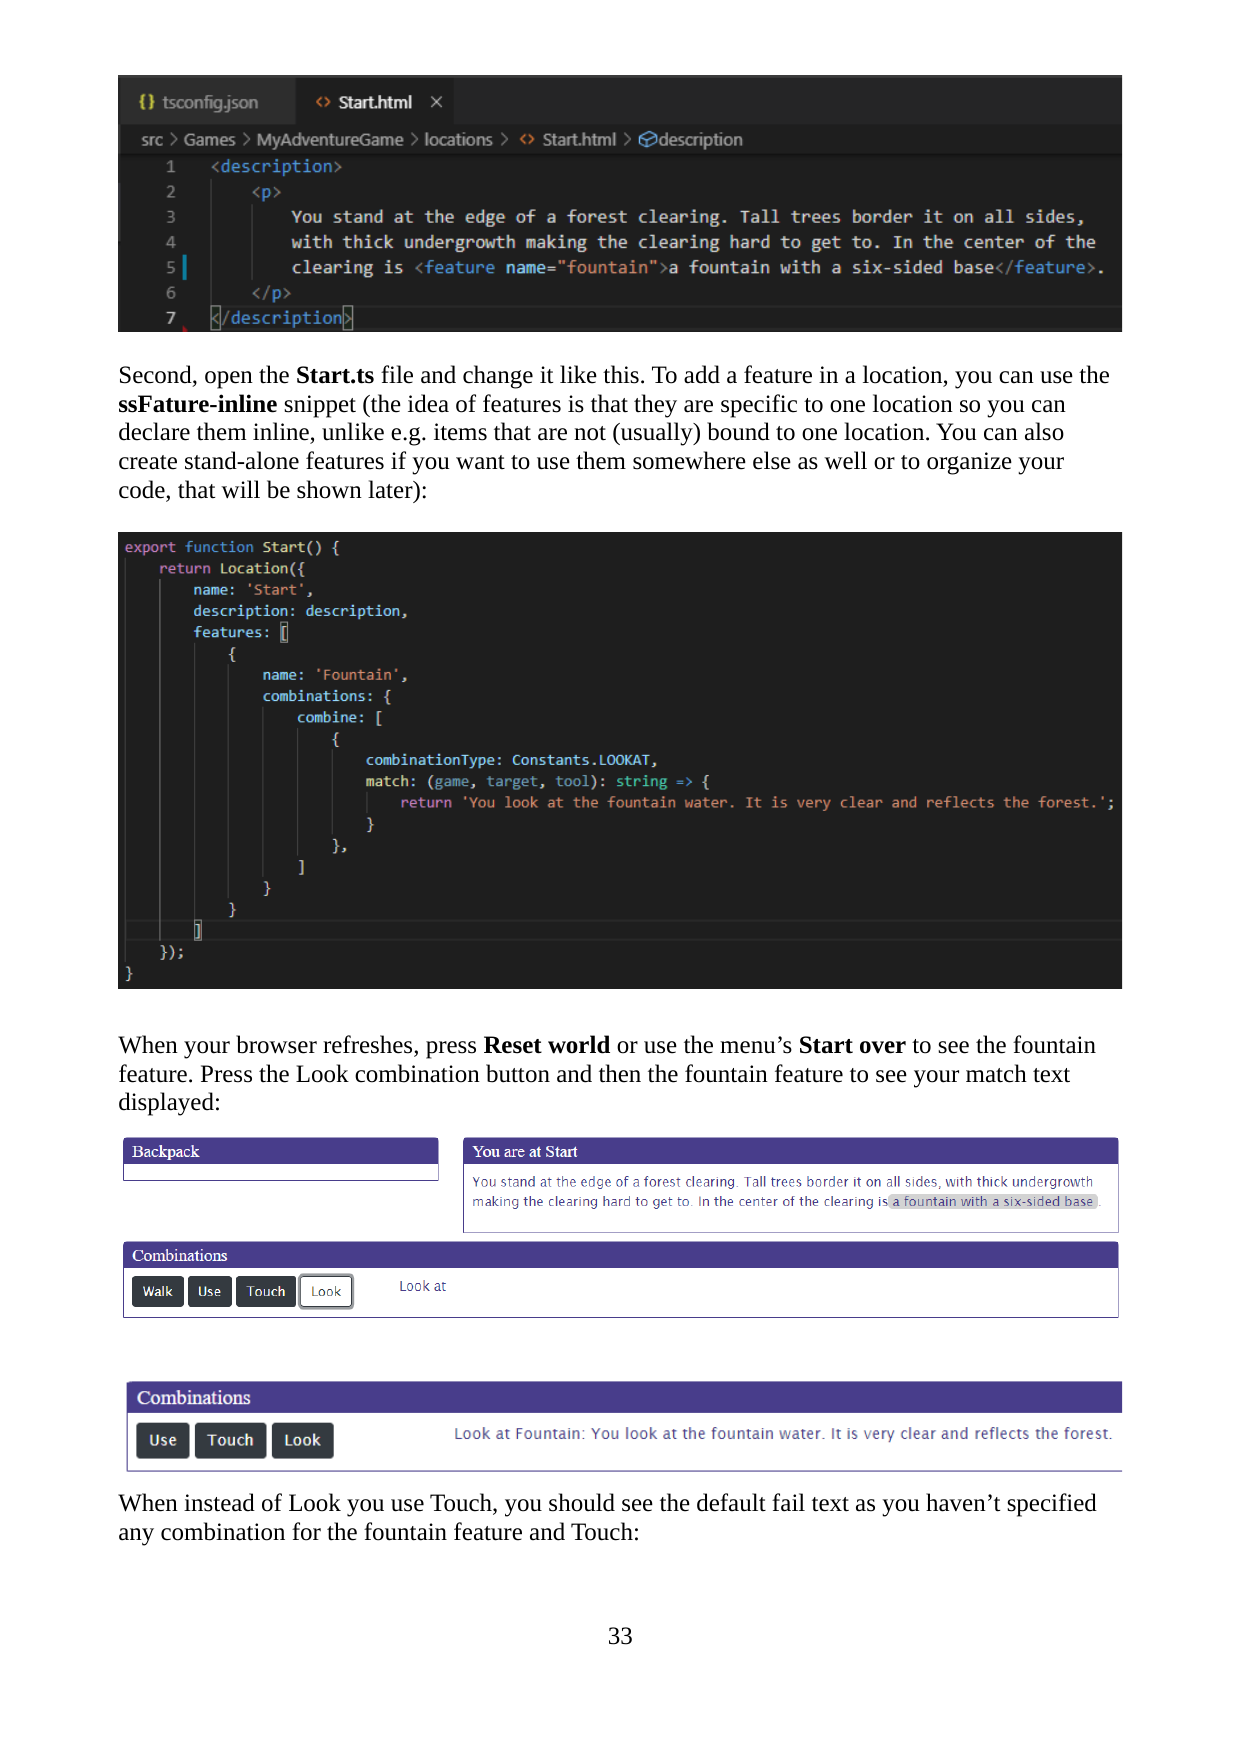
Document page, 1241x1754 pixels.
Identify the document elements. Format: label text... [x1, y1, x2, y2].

text When your browser refreshes, press Reset world or use the menu’s Start over to see the fountain feature. Press the Look combination button and then the fountain feature to see your match text displayed: [118, 1030, 1122, 1116]
text When instead of Look you use Touch, you should see the default fail text as you haven’t specified any combination for the fountain feature and Touch: [118, 1488, 1122, 1546]
text Second, open the Start.ts file and change it like this. To add a feature in a location, you can use the ssFature-inline snippet (the idea of features is that they are specific to one location so you can declare them inline, unlike e.g. items that are not (usually) bound to one location. You can also create stand-alone features if you want to use them somewhere else as well or to organize your code, that will be shown later): [118, 360, 1122, 504]
